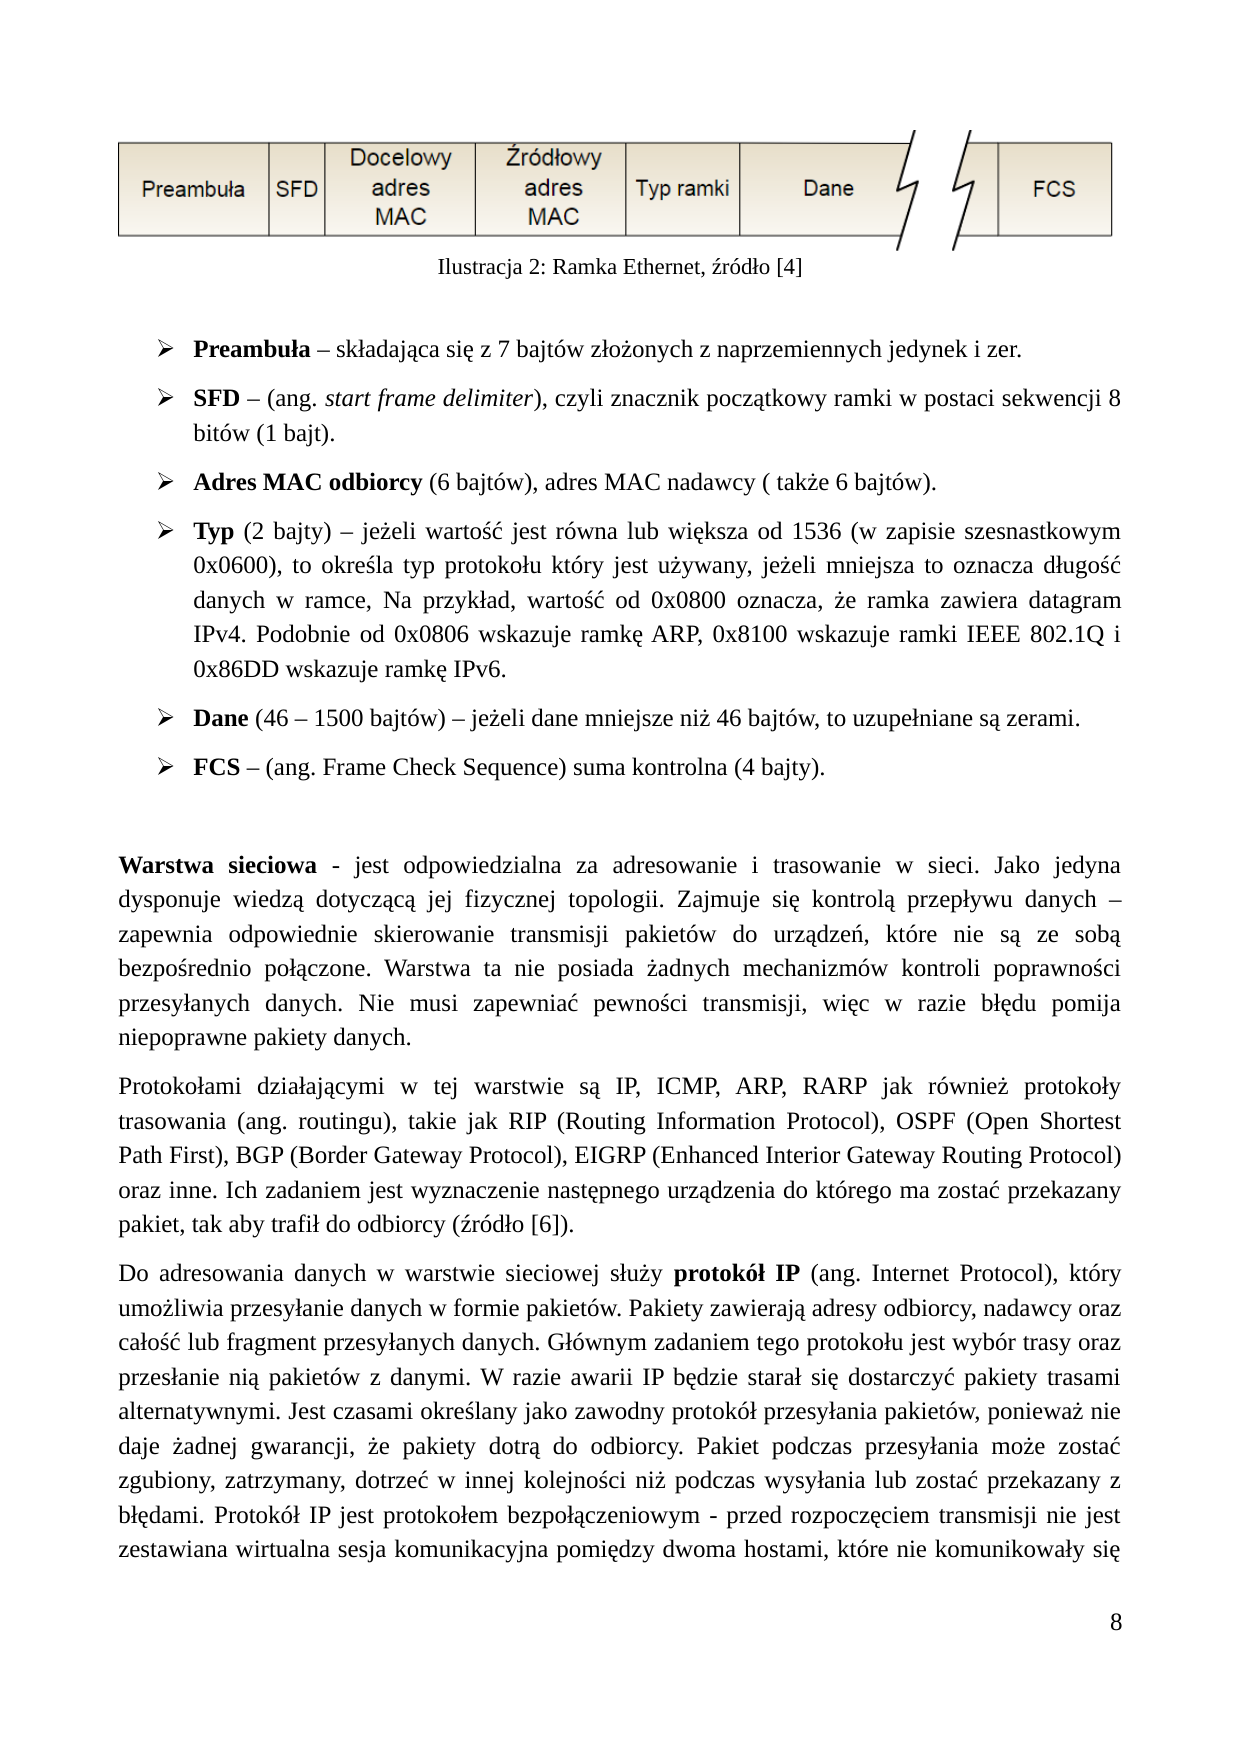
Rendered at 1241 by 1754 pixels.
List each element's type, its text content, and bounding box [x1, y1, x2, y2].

list Dane (46 – 1500 bajtów) – jeżeli dane mniejsze niż 46 bajtów, to uzupełniane są zerami. [156, 703, 1122, 732]
text Ilustracja 2: Ramka Ethernet, źródło [4] [118, 253, 1122, 279]
text Protokołami działającymi w tej warstwie są IP, ICMP, ARP, RARP jak również protokoły trasowania (ang. routingu), takie jak RIP (Routing Information Protocol), OSPF (Open Shortest Path First), BGP (Border Gateway Protocol), EIGRP (Enhanced Interior Gateway Routing Protocol) oraz inne. Ich zadaniem jest wyznaczenie następnego urządzenia do którego ma zostać przekazany pakiet, tak aby trafił do odbiorcy (źródło [6]). [118, 1071, 1122, 1238]
list Typ (2 bajty) – jeżeli wartość jest równa lub większa od 1536 (w zapisie szesnastkowym 0x0600), to określa typ protokołu który jest używany, jeżeli mniejsza to oznacza długość danych w ramce, Na przykład, wartość od 0x0800 oznacza, że ramka zawiera datagram IPv4. Podobnie od 0x0806 wskazuje ramkę ARP, 0x8100 wskazuje ramki IEEE 802.1Q i 0x86DD wskazuje ramkę IPv6. [156, 516, 1122, 682]
list SFD – (ang. start frame delimiter), czyli znacznik początkowy ramki w postaci sekwencji 8 bitów (1 bajt). [156, 383, 1122, 446]
list Preambuła – składająca się z 7 bajtów złożonych z naprzemiennych jedynek i zer. [156, 334, 1122, 363]
text Warstwa sieciowa - jest odpowiedzialna za adresowanie i trasowanie w sieci. Jako jedyna dysponuje wiedzą dotyczącą jej fizycznej topologii. Zajmuje się kontrolą przepływu danych – zapewnia odpowiednie skierowanie transmisji pakietów do urządzeń, które nie są ze sobą bezpośrednio połączone. Warstwa ta nie posiada żadnych mechanizmów kontroli poprawności przesyłanych danych. Nie musi zapewniać pewności transmisji, więc w razie błędu pomija niepoprawne pakiety danych. [118, 850, 1122, 1051]
list Adres MAC odbiorcy (6 bajtów), adres MAC nadawcy ( także 6 bajtów). [156, 467, 1122, 496]
text Do adresowania danych w warstwie sieciowej służy protokół IP (ang. Internet Protocol), który umożliwia przesyłanie danych w formie pakietów. Pakiety zawierają adresy odbiorcy, nadawcy oraz całość lub fragment przesyłanych danych. Głównym zadaniem tego protokołu jest wybór trasy oraz przesłanie nią pakietów z danymi. W razie awarii IP będzie starał się dostarczyć pakiety trasami alternatywnymi. Jest czasami określany jako zawodny protokół przesyłania pakietów, ponieważ nie daje żadnej gwarancji, że pakiety dotrą do odbiorcy. Pakiet podczas przesyłania może zostać zgubiony, zatrzymany, dotrzeć w innej kolejności niż podczas wysyłania lub zostać przekazany z błędami. Protokół IP jest protokołem bezpołączeniowym - przed rozpoczęciem transmisji nie jest zestawiana wirtualna sesja komunikacyjna pomiędzy dwoma hostami, które nie komunikowały się [118, 1258, 1122, 1563]
picture [118, 130, 1123, 253]
list FCS – (ang. Frame Check Sequence) suma kontrolna (4 bajty). [156, 752, 1122, 781]
